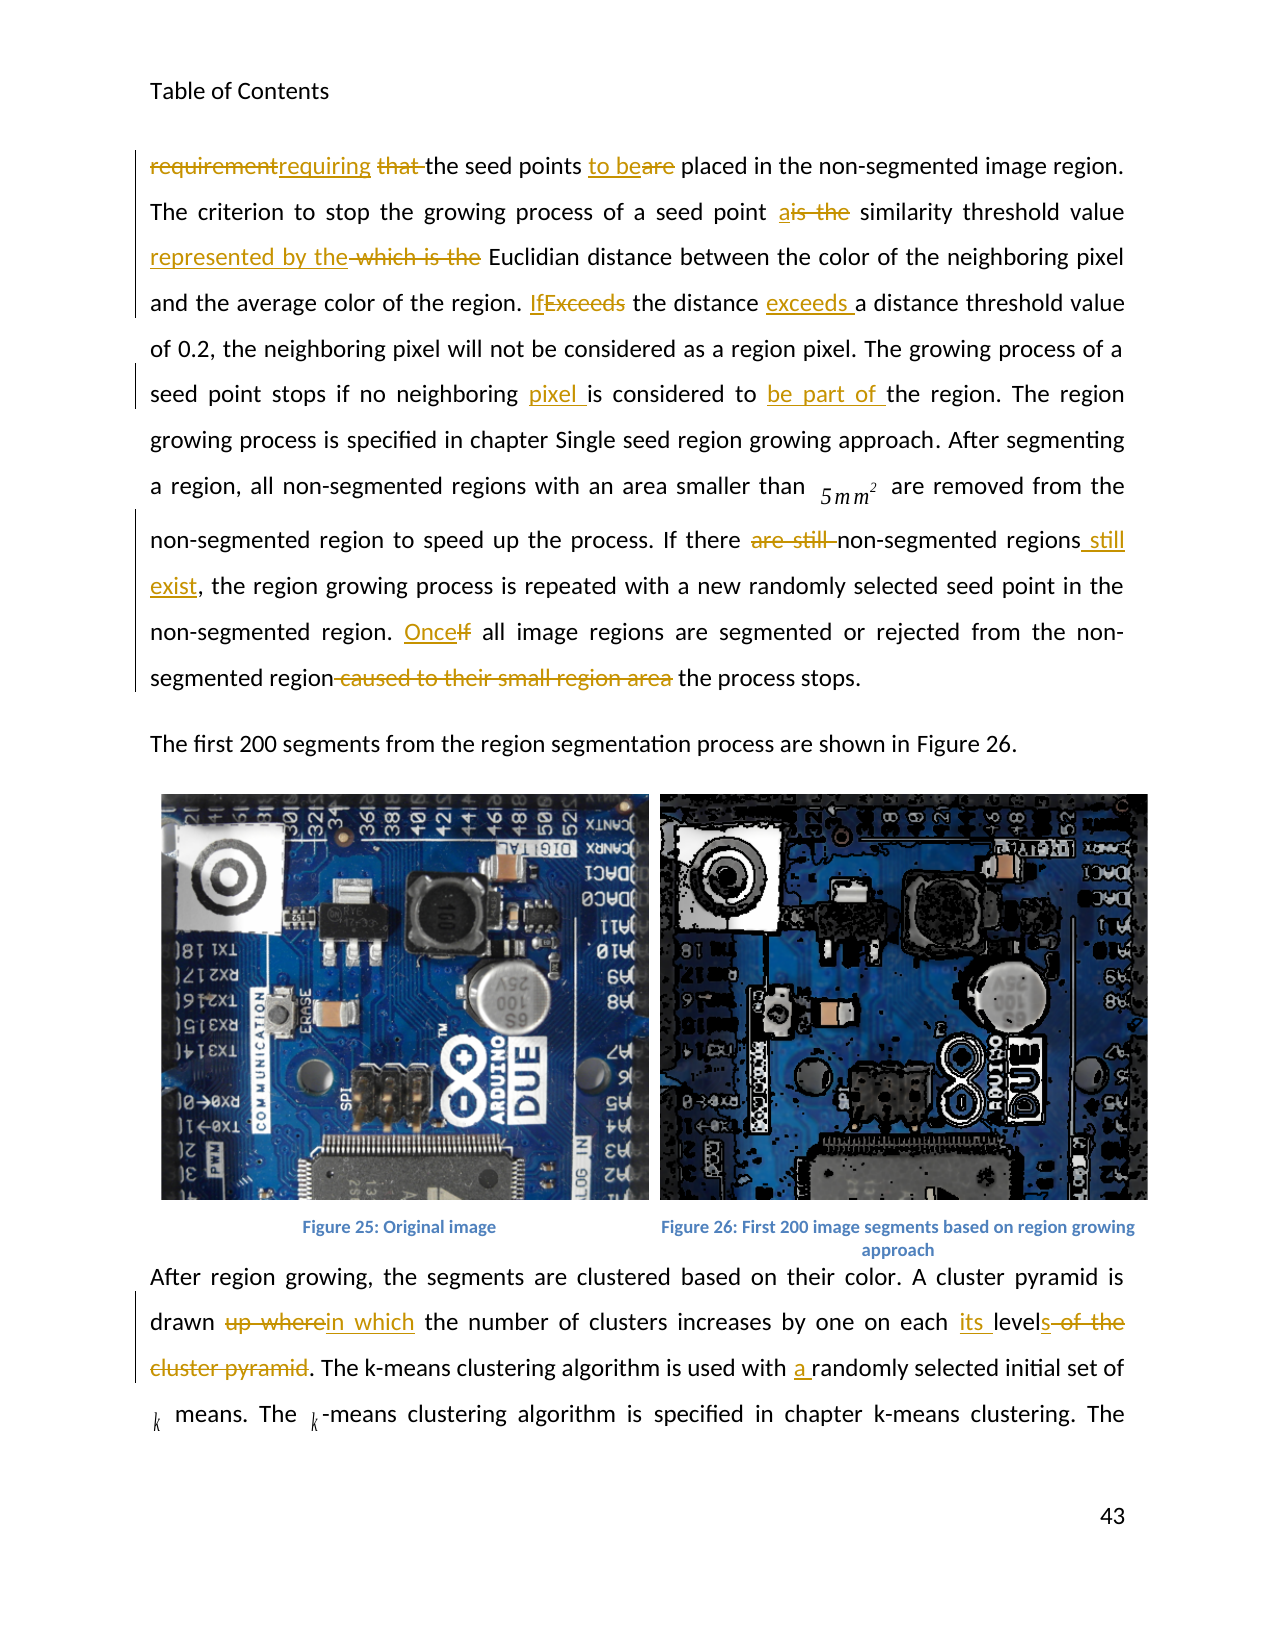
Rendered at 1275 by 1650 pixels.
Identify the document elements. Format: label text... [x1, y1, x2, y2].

table_header Figure 26: First 200 image segments based on region growing approach [649, 795, 1147, 1261]
text After region growing, the segments are clustered based on their color. A cluster pyramid is drawn in which the number of clusters increases by one on each its levels. The k-means clustering algorithm is used with a randomly selected initial set of means. The -means clustering algorithm is specified in chapter k-means clustering. The maximum number of cluster levels of the pyramid is set to ten). An example cluster pyramid is shown in Figure 27. [150, 1261, 1125, 1437]
text The image is scaled to a lower resolution to speed up the PCB surface detection process. In the second process step a region growing approach is used to divide the image in regions with similar colors. The seed points of the region growing algorithm are chosen randomly, requiring the seed points to be placed in the non-segmented image region. The criterion to stop the growing process of a seed point a similarity threshold value represented by the Euclidian distance between the color of the neighboring pixel and the average color of the region. If the distance exceeds a distance threshold value of 0.2, the neighboring pixel will not be considered as a region pixel. The growing process of a seed point stops if no neighboring pixel is considered to be part of the region. The region growing process is specified in chapter Single seed region growing approach. After segmenting a region, all non-segmented regions with an area smaller than are removed from the non-segmented region to speed up the process. If there non-segmented regions still exist, the region growing process is repeated with a new randomly selected seed point in the non-segmented region. Once all image regions are segmented or rejected from the non-segmented region the process stops. [150, 150, 1125, 692]
table_header Figure 25: Original image [150, 795, 649, 1261]
text The first 200 segments from the region segmentation process are shown in Figure 26. [150, 728, 1125, 759]
picture [161, 794, 649, 1200]
picture [660, 794, 1148, 1200]
